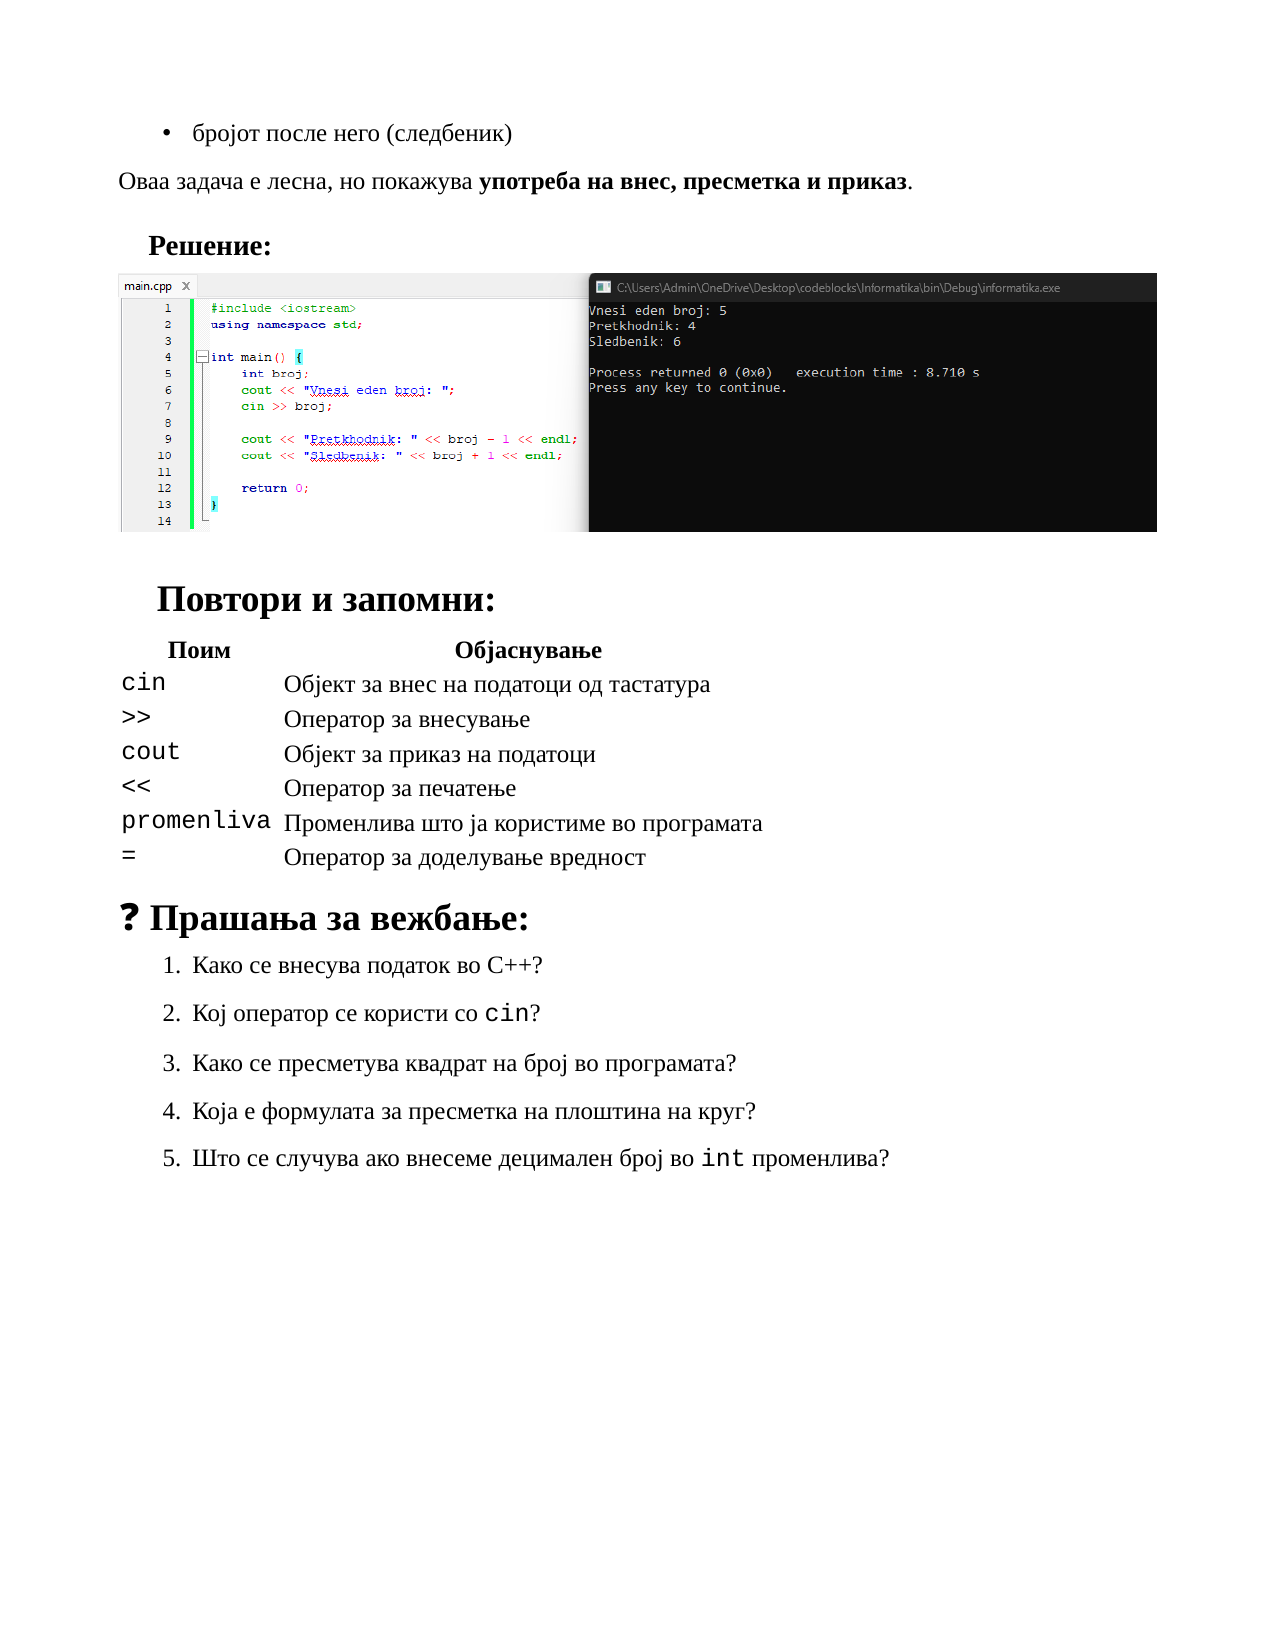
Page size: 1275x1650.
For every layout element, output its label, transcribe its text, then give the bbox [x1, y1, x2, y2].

list Која е формулата за пресметка на плоштина на круг? [162, 1096, 1157, 1124]
table_cell cin [118, 667, 281, 701]
table_cell Објект за внес на податоци од тастатура [281, 667, 776, 701]
table_cell promenliva [118, 805, 281, 839]
table_header Поим [118, 632, 281, 667]
table_cell = [118, 840, 281, 874]
subtitle ❓ Прашања за вежбање: [118, 895, 1157, 938]
table_cell Оператор за доделување вредност [281, 840, 776, 874]
table_cell >> [118, 701, 281, 736]
list бројот после него (следбеник) [162, 118, 1157, 147]
subtitle ✅ Решение: [118, 228, 1157, 261]
table_cell Променлива што ја користиме во програмата [281, 805, 776, 839]
subtitle 🧠 Повтори и запомни: [118, 576, 1157, 619]
table_header Објаснување [281, 632, 776, 667]
table_cell cout [118, 736, 281, 770]
picture [118, 273, 1157, 532]
text Оваа задача е лесна, но покажува употреба на внес, пресметка и приказ. [118, 166, 1157, 194]
list Кој оператор се користи со cin? [162, 998, 1157, 1029]
list Што се случува ако внесеме децимален број во int променлива? [162, 1143, 1157, 1174]
table_cell Објект за приказ на податоци [281, 736, 776, 770]
list Како се пресметува квадрат на број во програмата? [162, 1048, 1157, 1077]
list Како се внесува податок во C++? [162, 951, 1157, 979]
table_cell Оператор за внесување [281, 701, 776, 736]
table_cell Оператор за печатење [281, 770, 776, 805]
table_cell << [118, 770, 281, 805]
